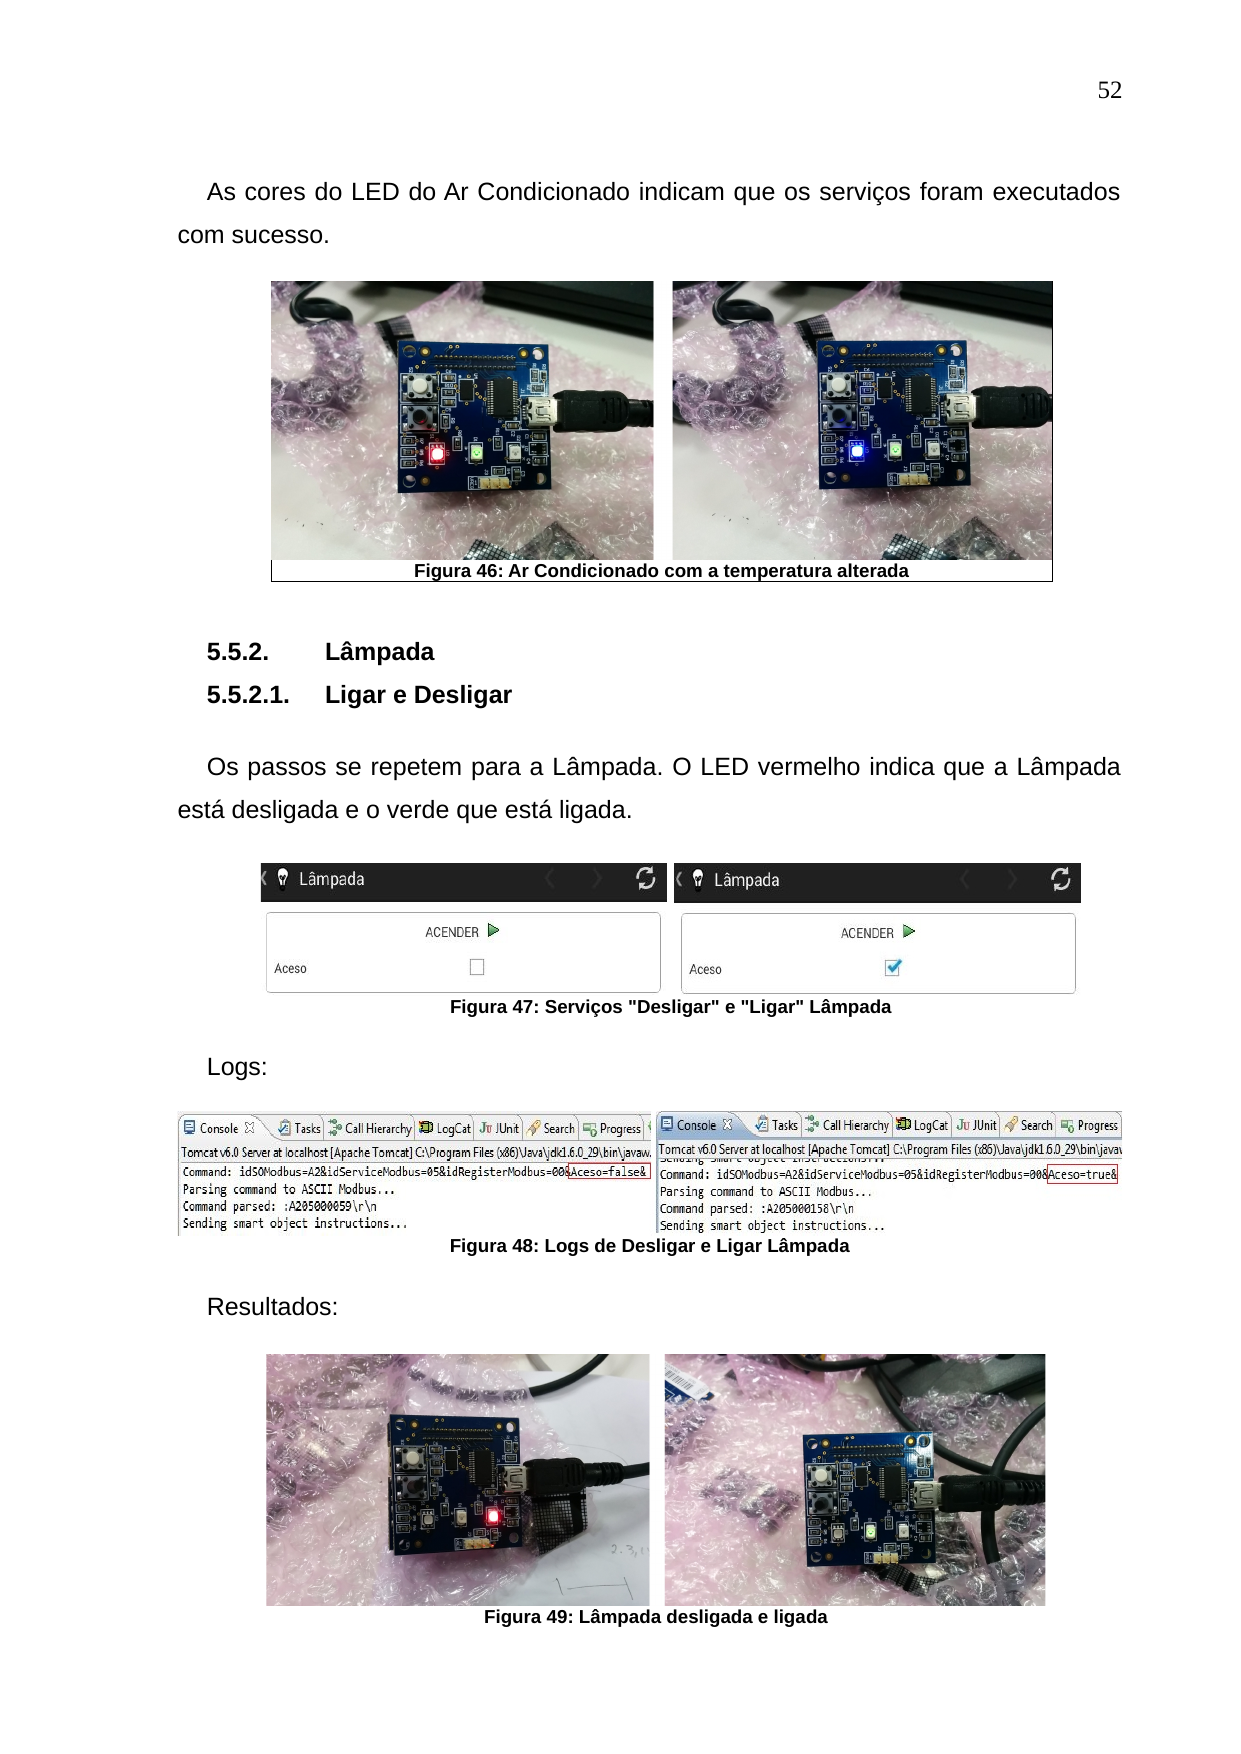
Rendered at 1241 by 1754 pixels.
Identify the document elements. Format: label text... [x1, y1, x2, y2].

picture [260, 863, 1081, 996]
text Figura 46: Ar Condicionado com a temperatura alterada [272, 560, 1052, 581]
text Figura 49: Lâmpada desligada e ligada [266, 1606, 1045, 1627]
text As cores do LED do Ar Condicionado indicam que os serviços foram executados com sucesso. [177, 177, 1122, 249]
picture [177, 1111, 1123, 1236]
text Resultados: [177, 1257, 1122, 1321]
text Figura 48: Logs de Desligar e Ligar Lâmpada [177, 1236, 1122, 1257]
list Lâmpada [177, 637, 1122, 666]
text Os passos se repetem para a Lâmpada. O LED vermelho indica que a Lâmpada está desligada e o verde que está ligada. [177, 752, 1122, 824]
list Ligar e Desligar [177, 680, 1122, 709]
picture [271, 281, 1052, 560]
text Figura 47: Serviços "Desligar" e "Ligar" Lâmpada [261, 996, 1081, 1017]
text [177, 1095, 1122, 1111]
picture [266, 1354, 1046, 1606]
text Logs: [177, 1025, 1122, 1081]
